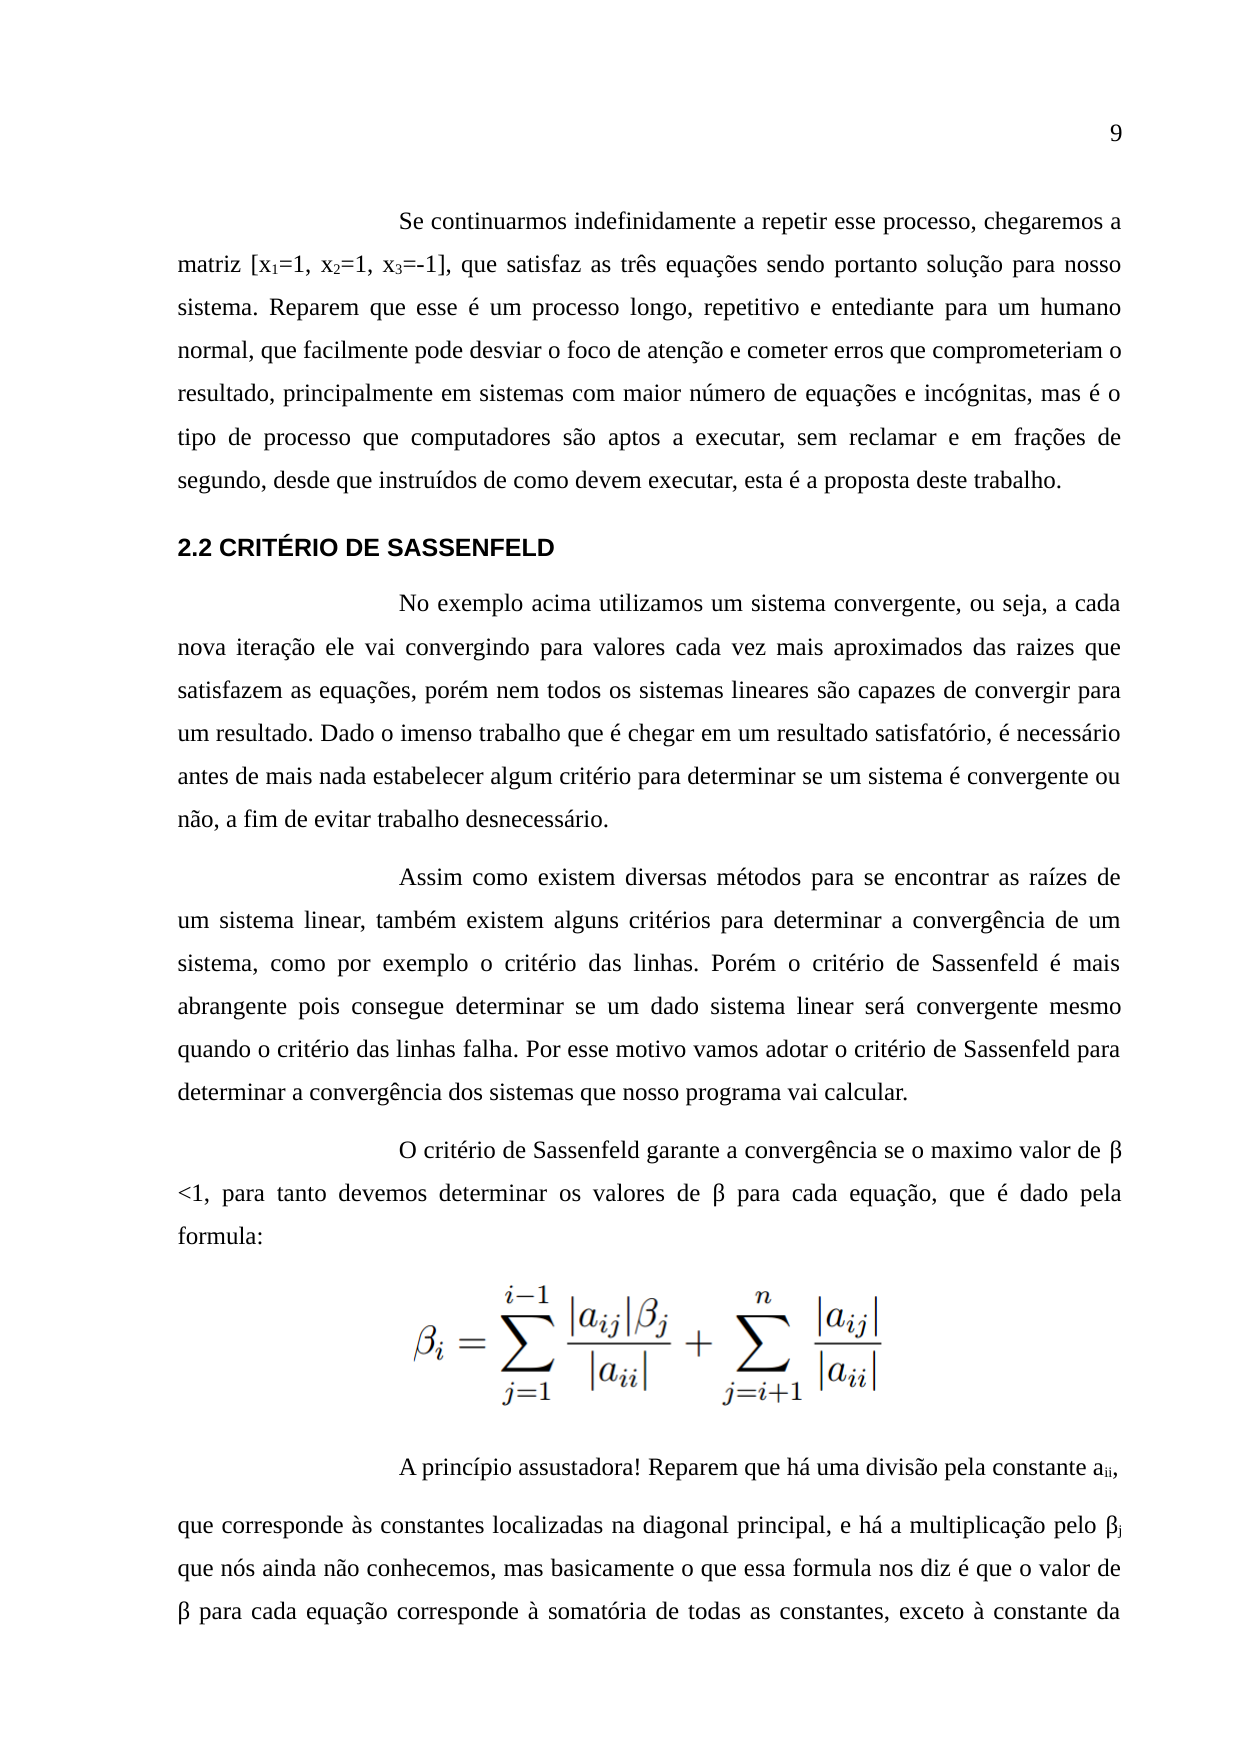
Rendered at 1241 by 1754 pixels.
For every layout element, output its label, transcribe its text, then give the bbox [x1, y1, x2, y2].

text Assim como existem diversas métodos para se encontrar as raízes de um sistema linear, também existem alguns critérios para determinar a convergência de um sistema, como por exemplo o critério das linhas. Porém o critério de Sassenfeld é mais abrangente pois consegue determinar se um dado sistema linear será convergente mesmo quando o critério das linhas falha. Por esse motivo vamos adotar o critério de Sassenfeld para determinar a convergência dos sistemas que nosso programa vai calcular. [177, 862, 1122, 1106]
text A princípio assustadora! Reparem que há uma divisão pela constante aii, [177, 1452, 1122, 1481]
picture [413, 1279, 886, 1420]
text que corresponde às constantes localizadas na diagonal principal, e há a multiplicação pelo βj que nós ainda não conhecemos, mas basicamente o que essa formula nos diz é que o valor de β para cada equação corresponde à somatória de todas as constantes, exceto à constante da [177, 1510, 1122, 1625]
text O critério de Sassenfeld garante a convergência se o maximo valor de β <1, para tanto devemos determinar os valores de β para cada equação, que é dado pela formula: [177, 1135, 1122, 1250]
text No exemplo acima utilizamos um sistema convergente, ou seja, a cada nova iteração ele vai convergindo para valores cada vez mais aproximados das raizes que satisfazem as equações, porém nem todos os sistemas lineares são capazes de convergir para um resultado. Dado o imenso trabalho que é chegar em um resultado satisfatório, é necessário antes de mais nada estabelecer algum critério para determinar se um sistema é convergente ou não, a fim de evitar trabalho desnecessário. [177, 588, 1122, 833]
text Se continuarmos indefinidamente a repetir esse processo, chegaremos a matriz [x1=1, x2=1, x3=-1], que satisfaz as três equações sendo portanto solução para nosso sistema. Reparem que esse é um processo longo, repetitivo e entediante para um humano normal, que facilmente pode desviar o foco de atenção e cometer erros que comprometeriam o resultado, principalmente em sistemas com maior número de equações e incógnitas, mas é o tipo de processo que computadores são aptos a executar, sem reclamar e em frações de segundo, desde que instruídos de como devem executar, esta é a proposta deste trabalho. [177, 206, 1122, 493]
subtitle 2.2 CRITÉRIO DE SASSENFELD [177, 533, 1122, 562]
